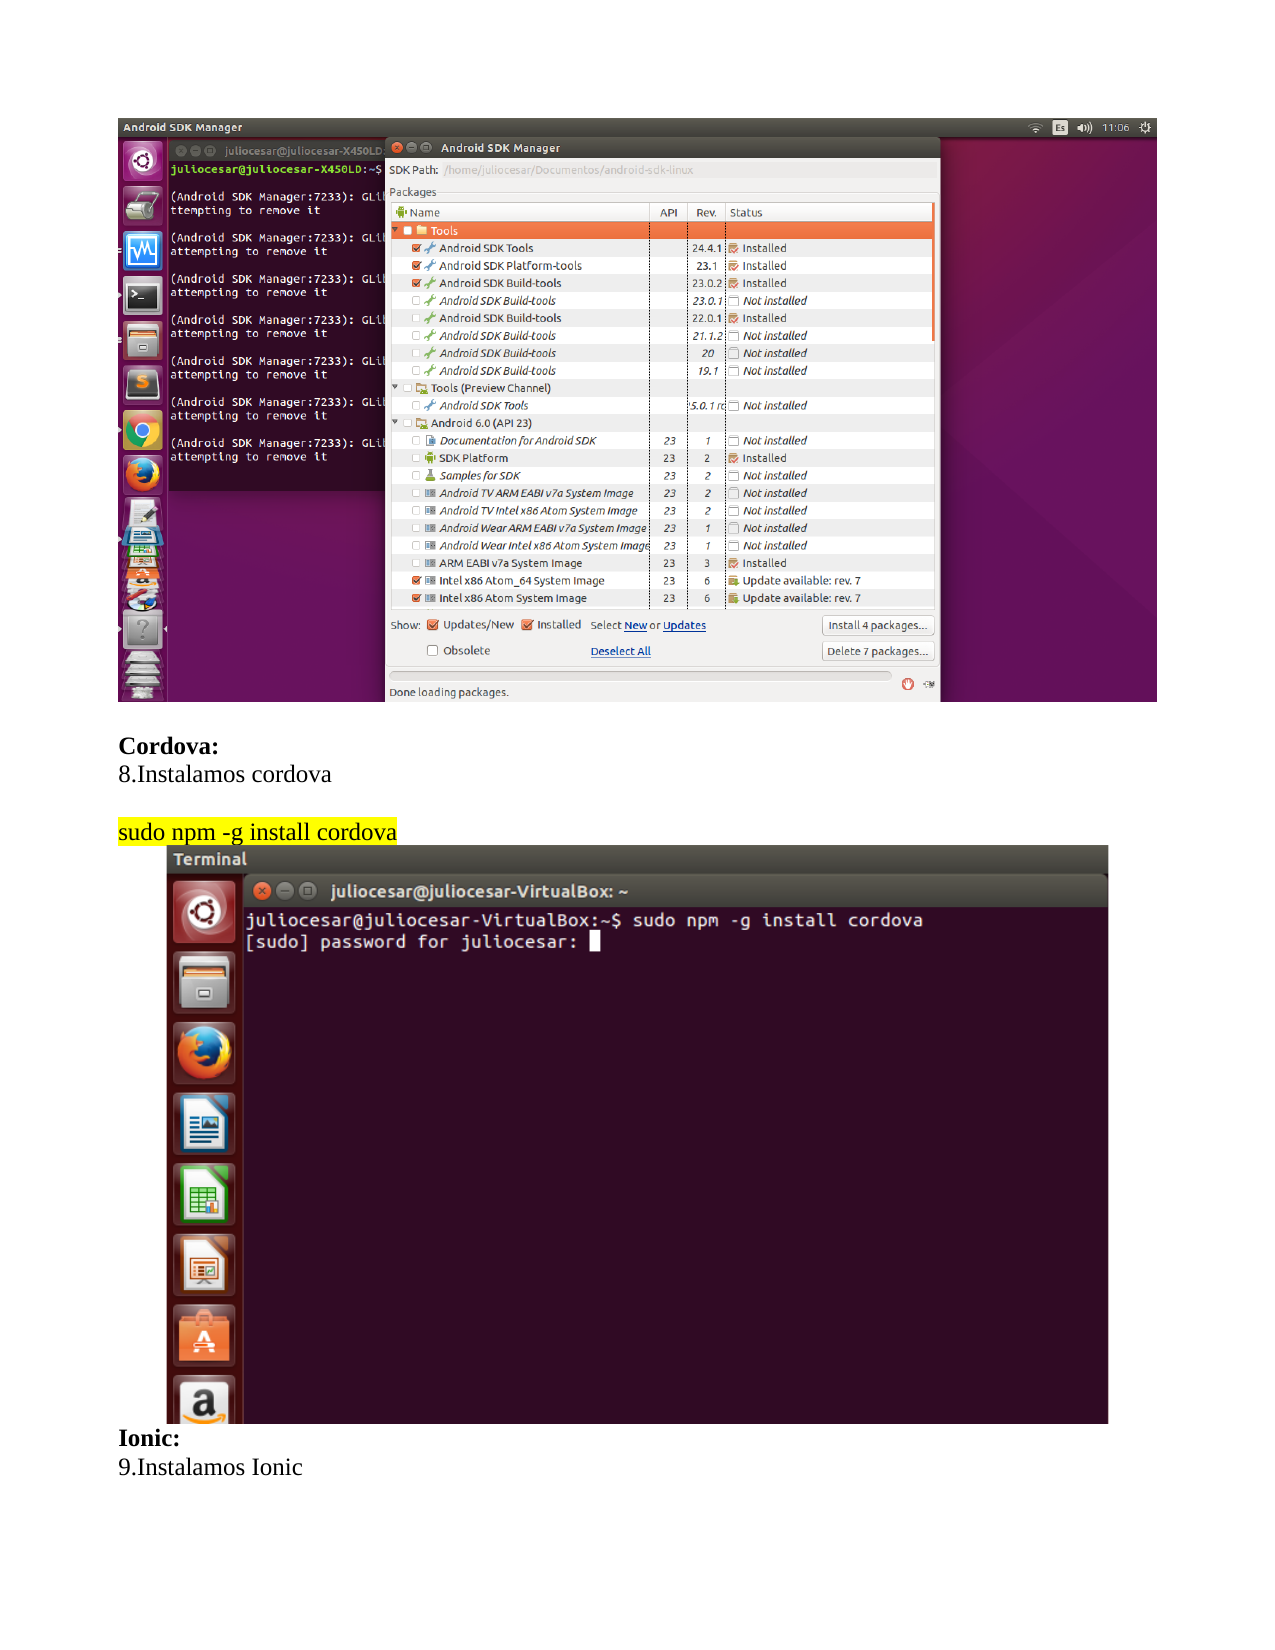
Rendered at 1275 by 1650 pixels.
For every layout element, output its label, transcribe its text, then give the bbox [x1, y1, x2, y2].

text Cordova: [118, 731, 1157, 759]
text Ionic: [118, 874, 1157, 1452]
list Instalamos Ionic [118, 1452, 1157, 1481]
text sudo npm -g install cordova [118, 817, 1157, 846]
list Instalamos cordova [118, 759, 1157, 788]
